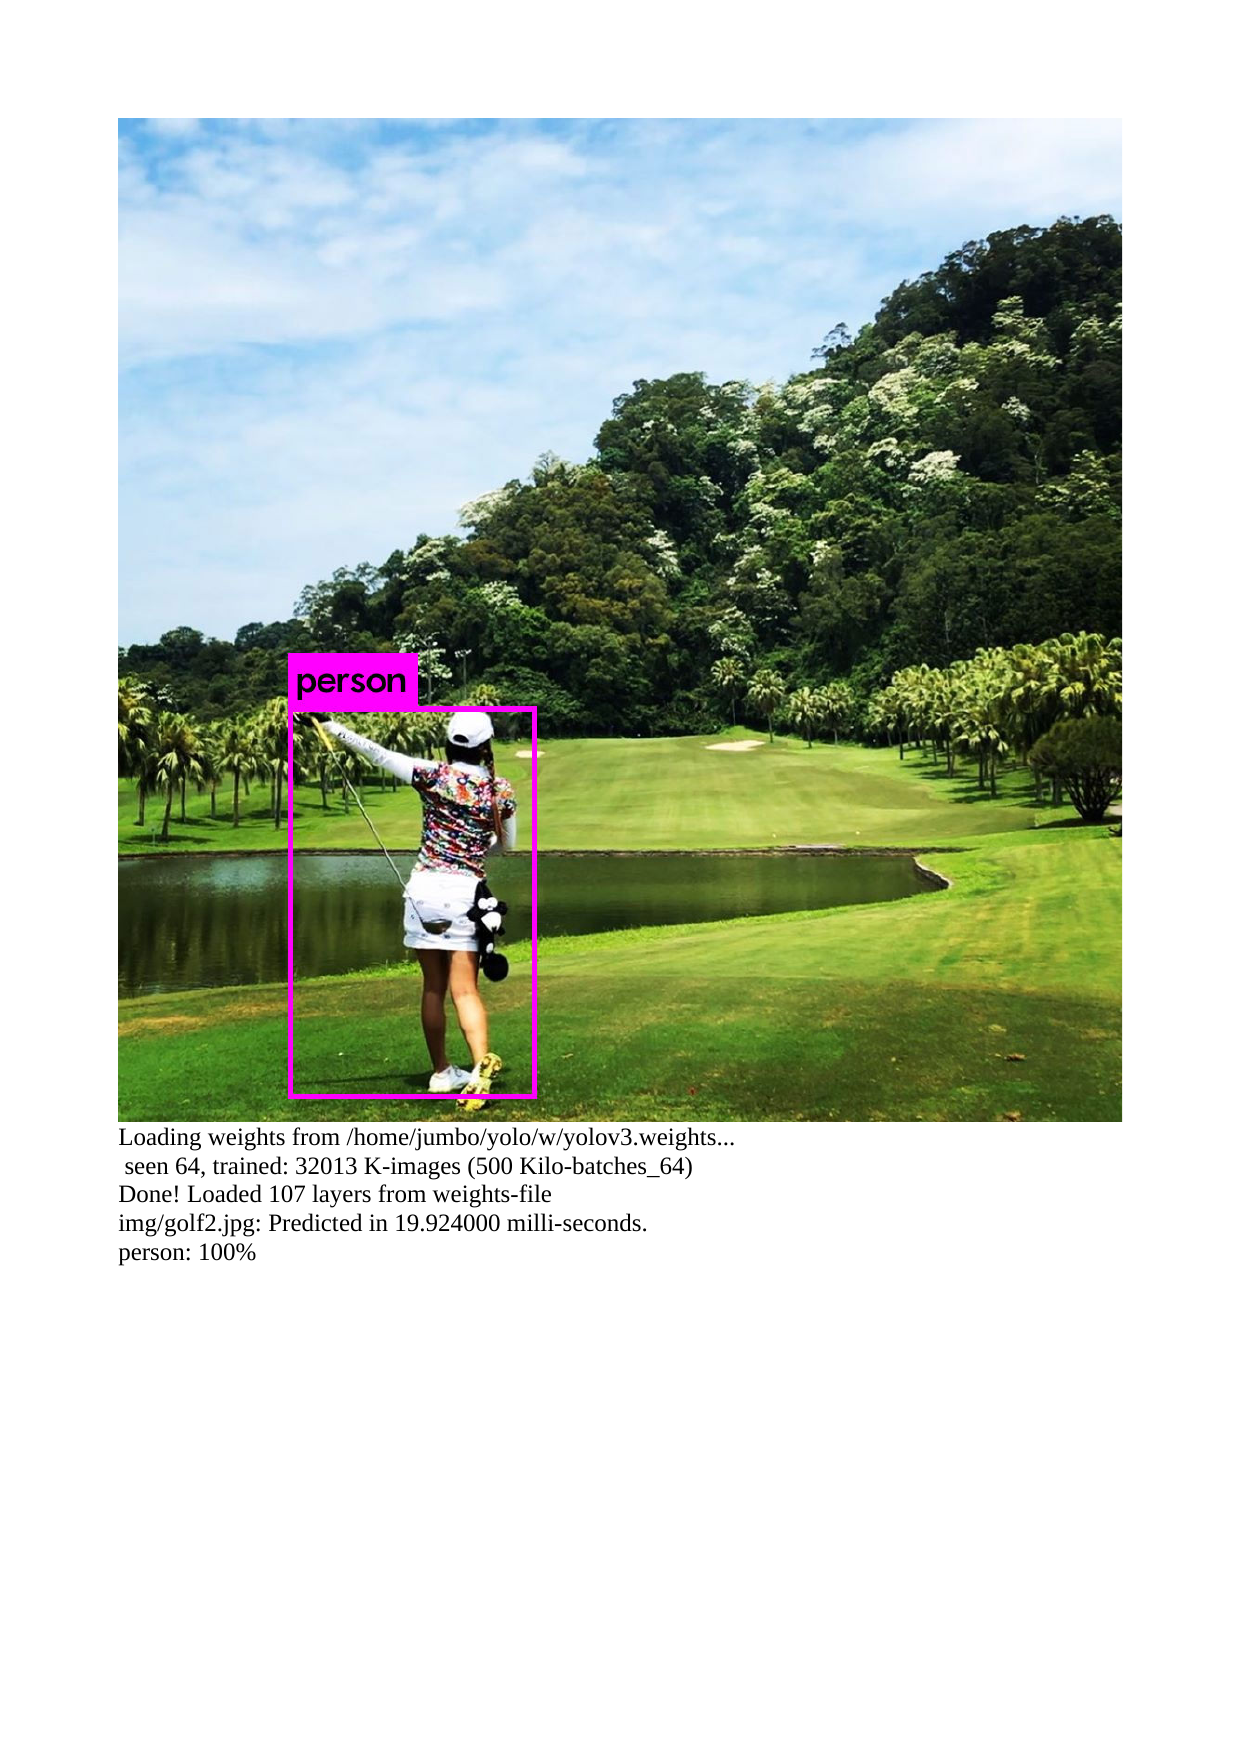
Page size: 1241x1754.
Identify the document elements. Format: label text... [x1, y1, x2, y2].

text person: 100% [118, 1237, 1122, 1266]
text Loading weights from /home/jumbo/yolo/w/yolov3.weights... [118, 1122, 1122, 1151]
text img/golf2.jpg: Predicted in 19.924000 milli-seconds. [118, 1208, 1122, 1237]
text seen 64, trained: 32013 K-images (500 Kilo-batches_64) [118, 1151, 1122, 1179]
text Done! Loaded 107 layers from weights-file [118, 1179, 1122, 1208]
picture [118, 118, 1123, 1122]
